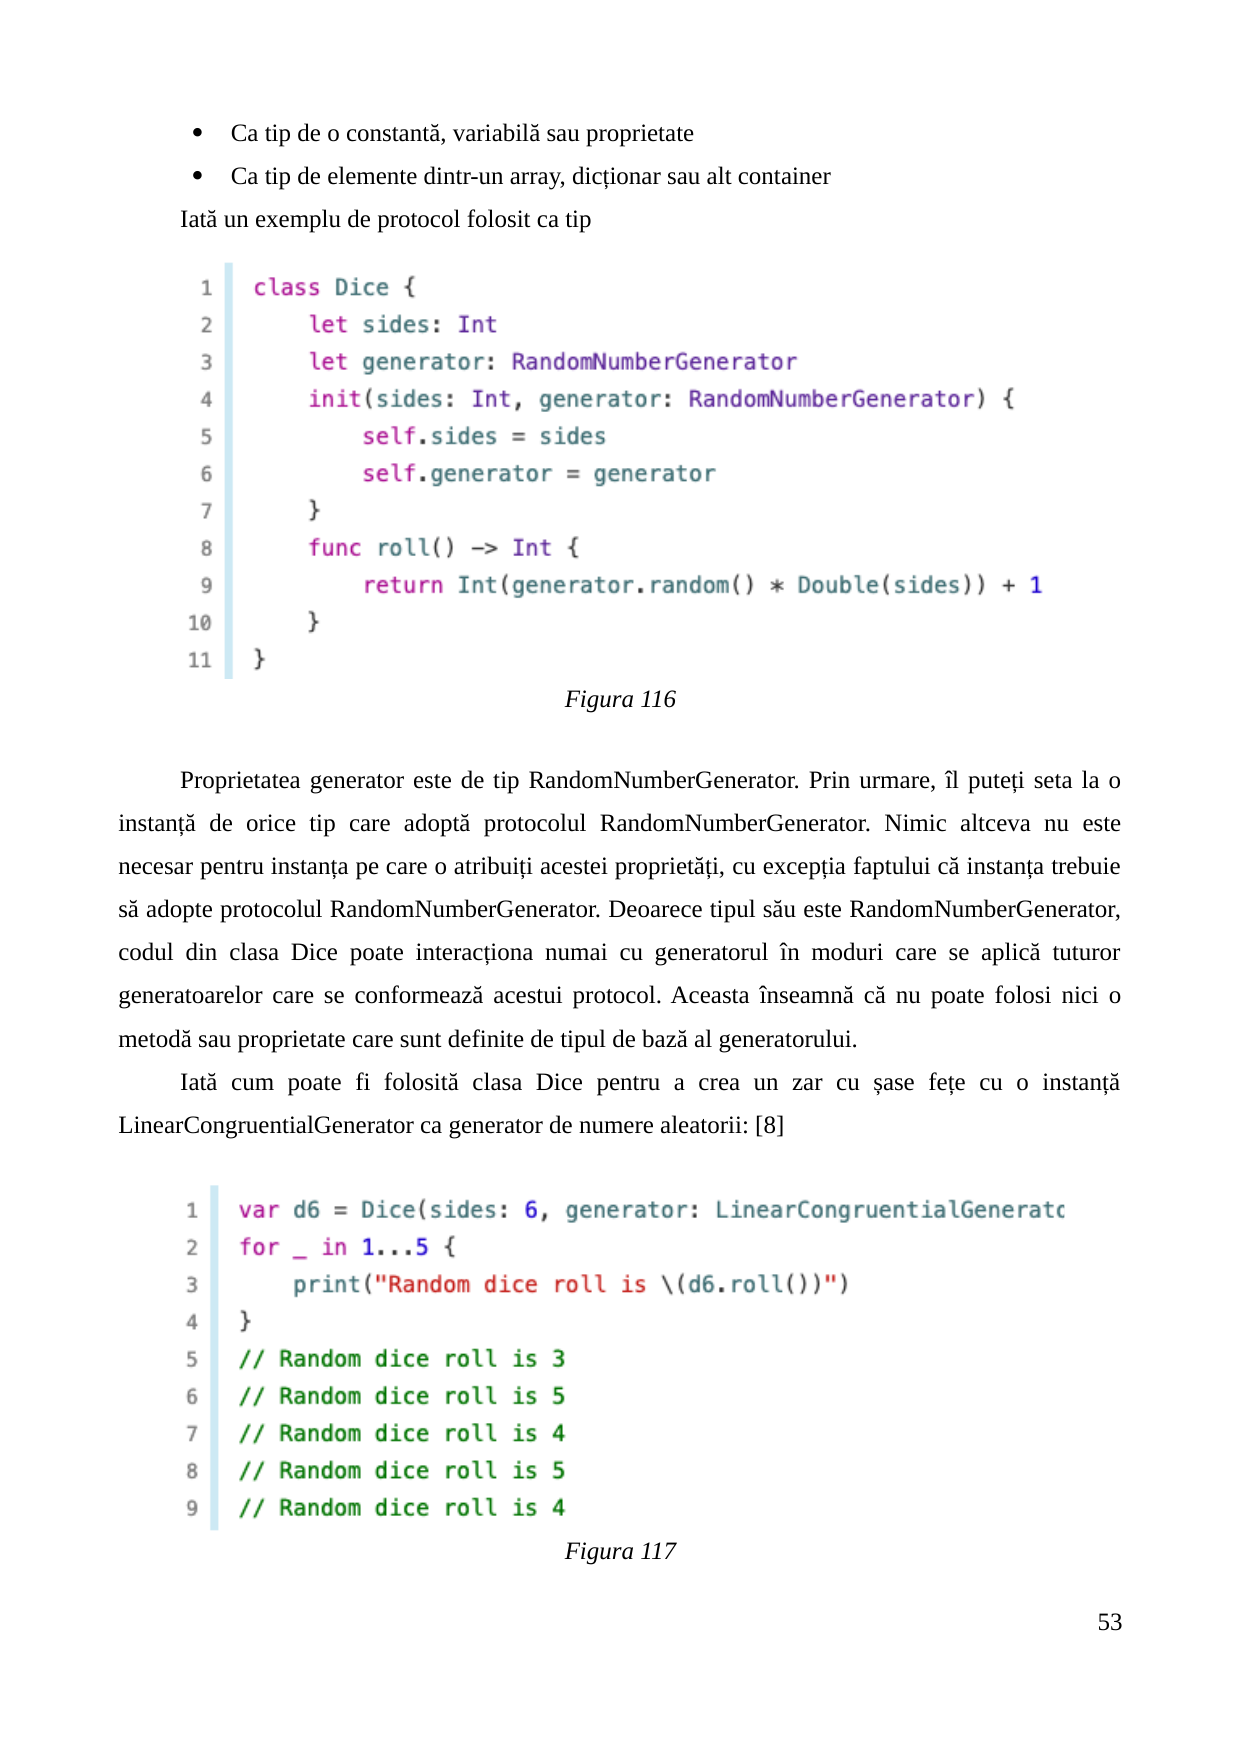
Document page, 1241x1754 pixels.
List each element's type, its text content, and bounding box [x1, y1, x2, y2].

picture [175, 1184, 1065, 1537]
text Iată un exemplu de protocol folosit ca tip [118, 204, 1122, 233]
text Proprietatea generator este de tip RandomNumberGenerator. Prin urmare, îl puteți seta la o instanță de orice tip care adoptă protocolul RandomNumberGenerator. Nimic altceva nu este necesar pentru instanța pe care o atribuiți acestei proprietăți, cu excepția faptului că instanța trebuie să adopte protocolul RandomNumberGenerator. Deoarece tipul său este RandomNumberGenerator, codul din clasa Dice poate interacționa numai cu generatorul în moduri care se aplică tuturor generatoarelor care se conformează acestui protocol. Aceasta înseamnă că nu poate folosi nici o metodă sau proprietate care sunt definite de tipul de bază al generatorului. [118, 765, 1122, 1052]
text Figura 117 [176, 1537, 1064, 1565]
picture [183, 255, 1057, 679]
text Figura 116 [183, 679, 1057, 713]
list Ca tip de o constantă, variabilă sau proprietate [193, 118, 1122, 147]
text Iată cum poate fi folosită clasa Dice pentru a crea un zar cu șase fețe cu o instanță LinearCongruentialGenerator ca generator de numere aleatorii: [8] [118, 1067, 1122, 1139]
list Ca tip de elemente dintr-un array, dicționar sau alt container [193, 161, 1122, 190]
